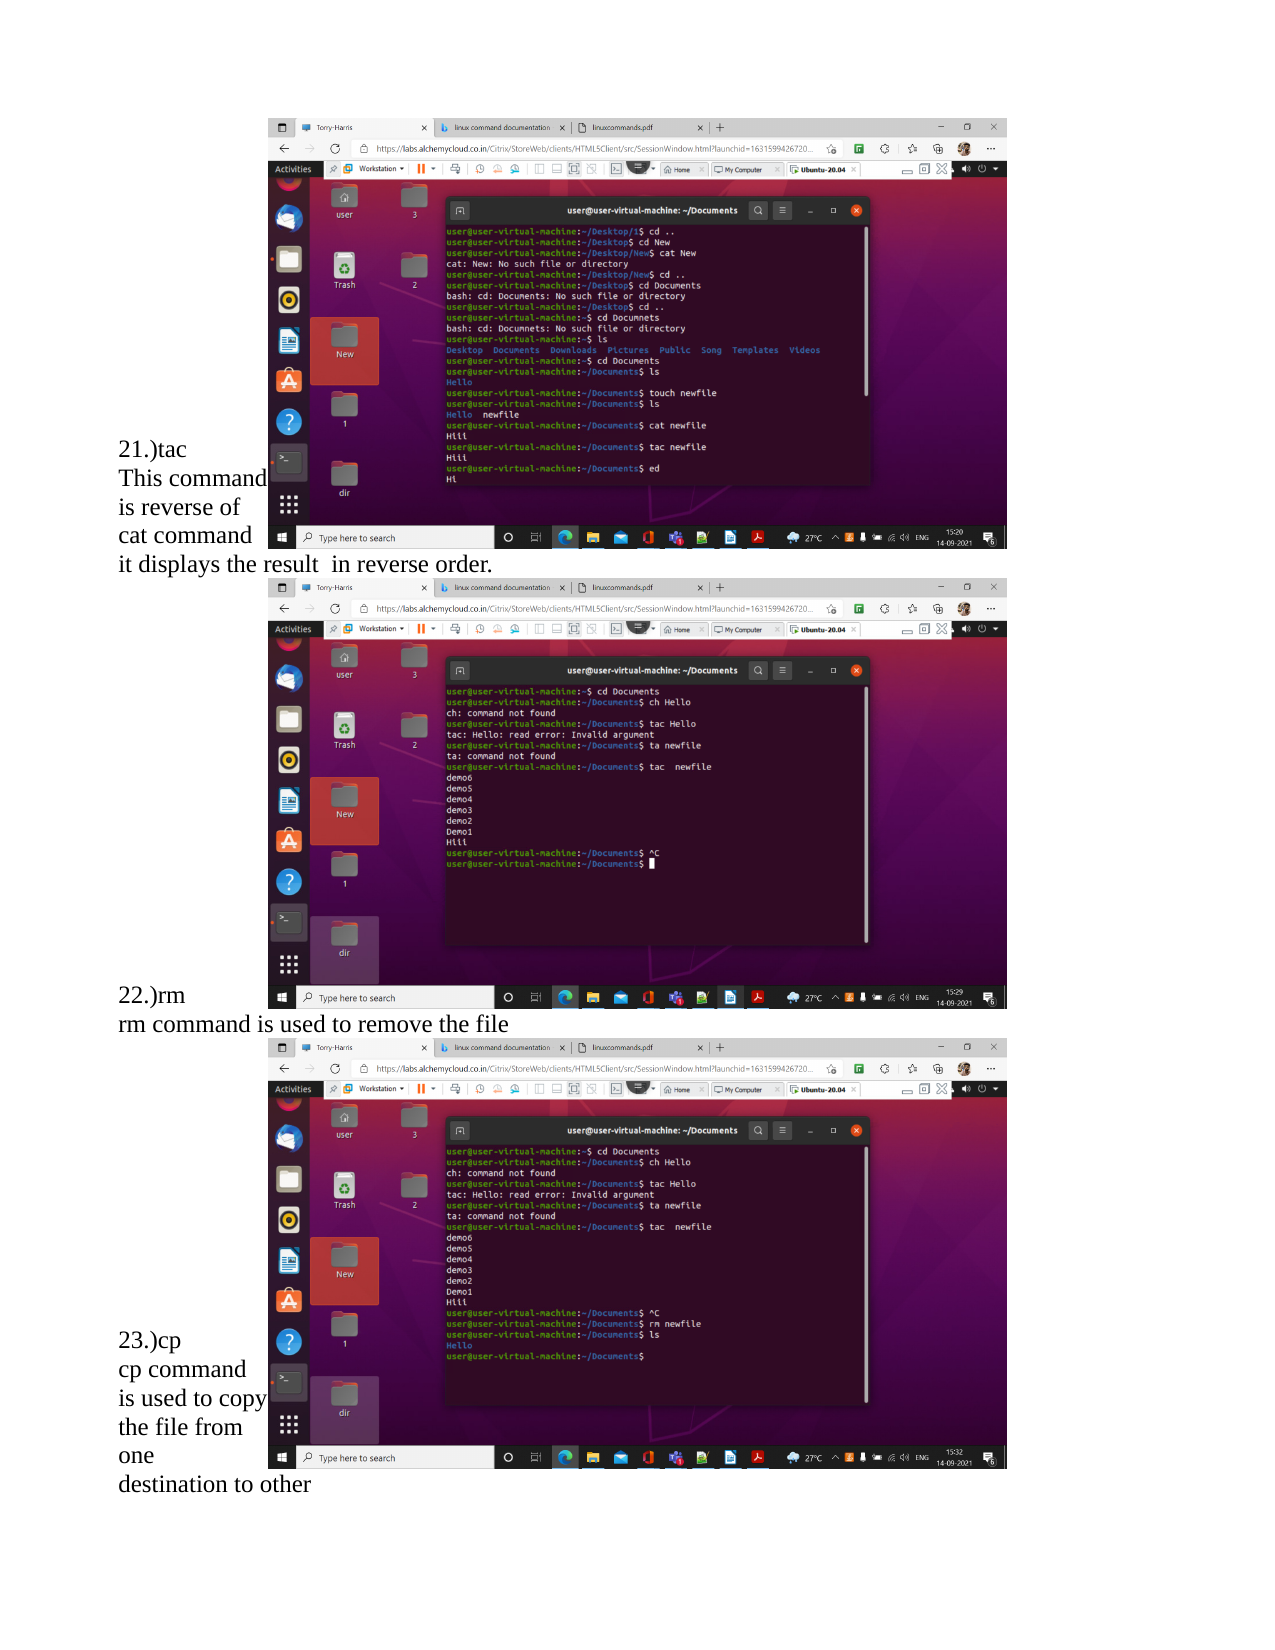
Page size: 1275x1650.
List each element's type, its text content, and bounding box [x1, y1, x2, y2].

picture [268, 1038, 1007, 1469]
text [1007, 1326, 1157, 1354]
text cp command is used to copy the file from one destination to other [118, 1354, 1157, 1498]
picture [268, 118, 1007, 549]
picture [268, 578, 1007, 1009]
text This command is reverse of cat command it displays the result in reverse order. [118, 463, 1157, 578]
text 23.)cp [118, 1326, 268, 1354]
text 21.)tac [118, 434, 268, 463]
text [1007, 434, 1157, 463]
text rm command is used to remove the file [118, 1009, 1157, 1038]
text [1007, 981, 1157, 1009]
text 22.)rm [118, 981, 268, 1009]
